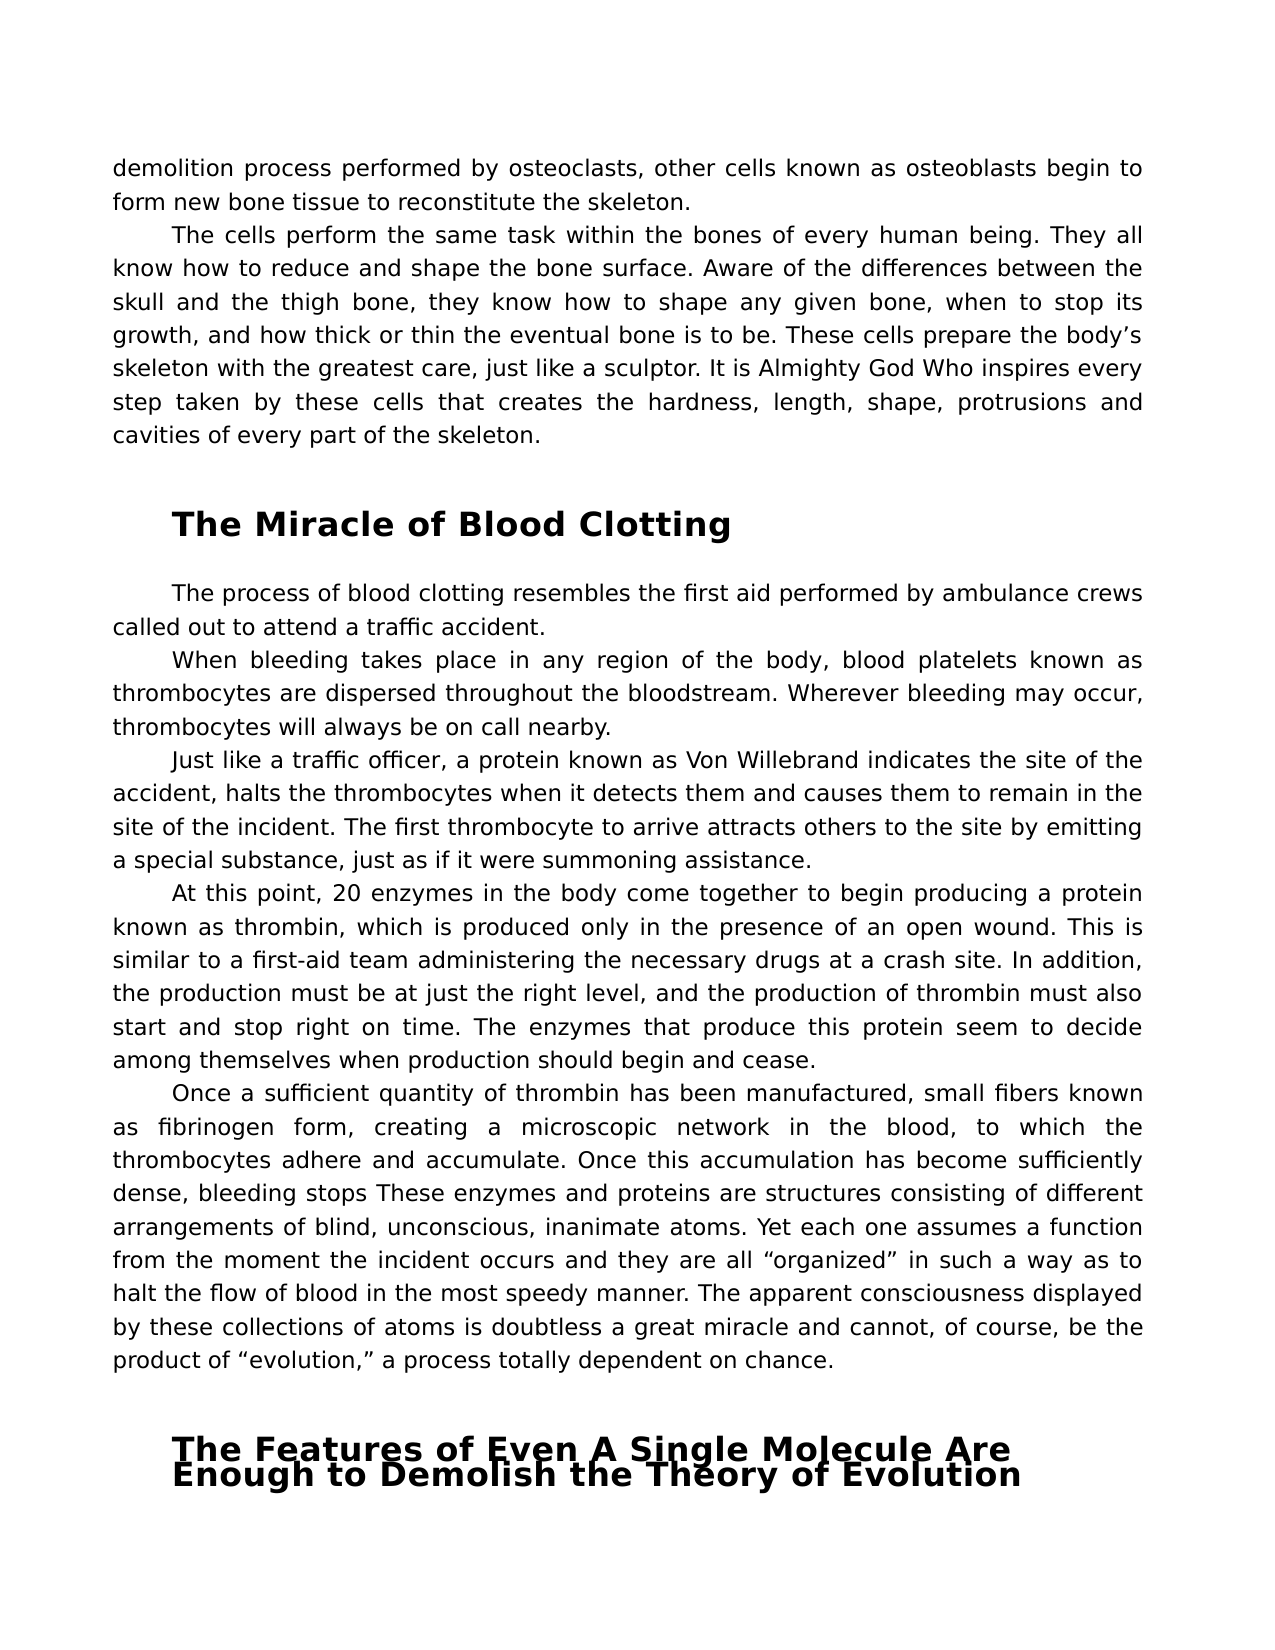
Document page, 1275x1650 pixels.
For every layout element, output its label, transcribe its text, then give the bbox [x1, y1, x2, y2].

text The Features of Even A Single Molecule Are [701, 1442, 821, 1467]
text demolition process performed by osteoclasts, other cells known as osteoblasts begin to form new bone tissue to reconstitute the skeleton. [112, 150, 1145, 217]
text Once a sufficient quantity of thrombin has been manufactured, small fibers known as fibrinogen form, creating a microscopic network in the blood, to which the thrombocytes adhere and accumulate. Once this accumulation has become sufficiently dense, bleeding stops These enzymes and proteins are structures consisting of different arrangements of blind, unconscious, inanimate atoms. Yet each one assumes a function from the moment the incident occurs and they are all “organized” in such a way as to halt the flow of blood in the most speedy manner. The apparent consciousness displayed by these collections of atoms is doubtless a great miracle and cannot, of course, be the product of “evolution,” a process totally dependent on chance. [112, 1075, 1145, 1375]
text Enough to Demolish the Theory of Evolution [112, 1467, 281, 1492]
text The Features of Even A Single Molecule Are [112, 1442, 492, 1467]
text The Features of Even A Single Molecule Are [539, 1442, 598, 1467]
text Enough to Demolish the Theory of Evolution [277, 1467, 1145, 1492]
text The Features of Even A Single Molecule Are [823, 1442, 919, 1467]
text The Features of Even A Single Molecule Are [918, 1442, 1145, 1467]
text The Features of Even A Single Molecule Are [595, 1442, 678, 1467]
text When bleeding takes place in any region of the body, blood platelets known as thrombocytes are dispersed throughout the bloodstream. Wherever bleeding may occur, thrombocytes will always be on call nearby. [112, 642, 1145, 742]
text The cells perform the same task within the bones of every human being. They all know how to reduce and shape the bone surface. Aware of the differences between the skull and the thigh bone, they know how to shape any given bone, when to stop its growth, and how thick or thin the eventual bone is to be. These cells prepare the body’s skeleton with the greatest care, just like a sculptor. It is Almighty God Who inspires every step taken by these cells that creates the hardness, length, shape, protrusions and cavities of every part of the skeleton. [112, 217, 1145, 450]
text At this point, 20 enzymes in the body come together to begin producing a protein known as thrombin, which is produced only in the presence of an open wound. This is similar to a first-aid team administering the necessary drugs at a crash site. In addition, the production must be at just the right level, and the production of thrombin must also start and stop right on time. The enzymes that produce this protein seem to decide among themselves when production should begin and cease. [112, 875, 1145, 1075]
text The process of blood clotting resembles the first aid performed by ambulance crews called out to attend a traffic accident. [112, 575, 1145, 642]
text The Miracle of Blood Clotting [112, 517, 723, 542]
text Just like a traffic officer, a protein known as Von Willebrand indicates the site of the accident, halts the thrombocytes when it detects them and causes them to remain in the site of the incident. The first thrombocyte to arrive attracts others to the site by emitting a special substance, just as if it were summoning assistance. [112, 742, 1145, 875]
text The Miracle of Blood Clotting [719, 517, 1145, 542]
text The Features of Even A Single Molecule Are [495, 1442, 540, 1467]
